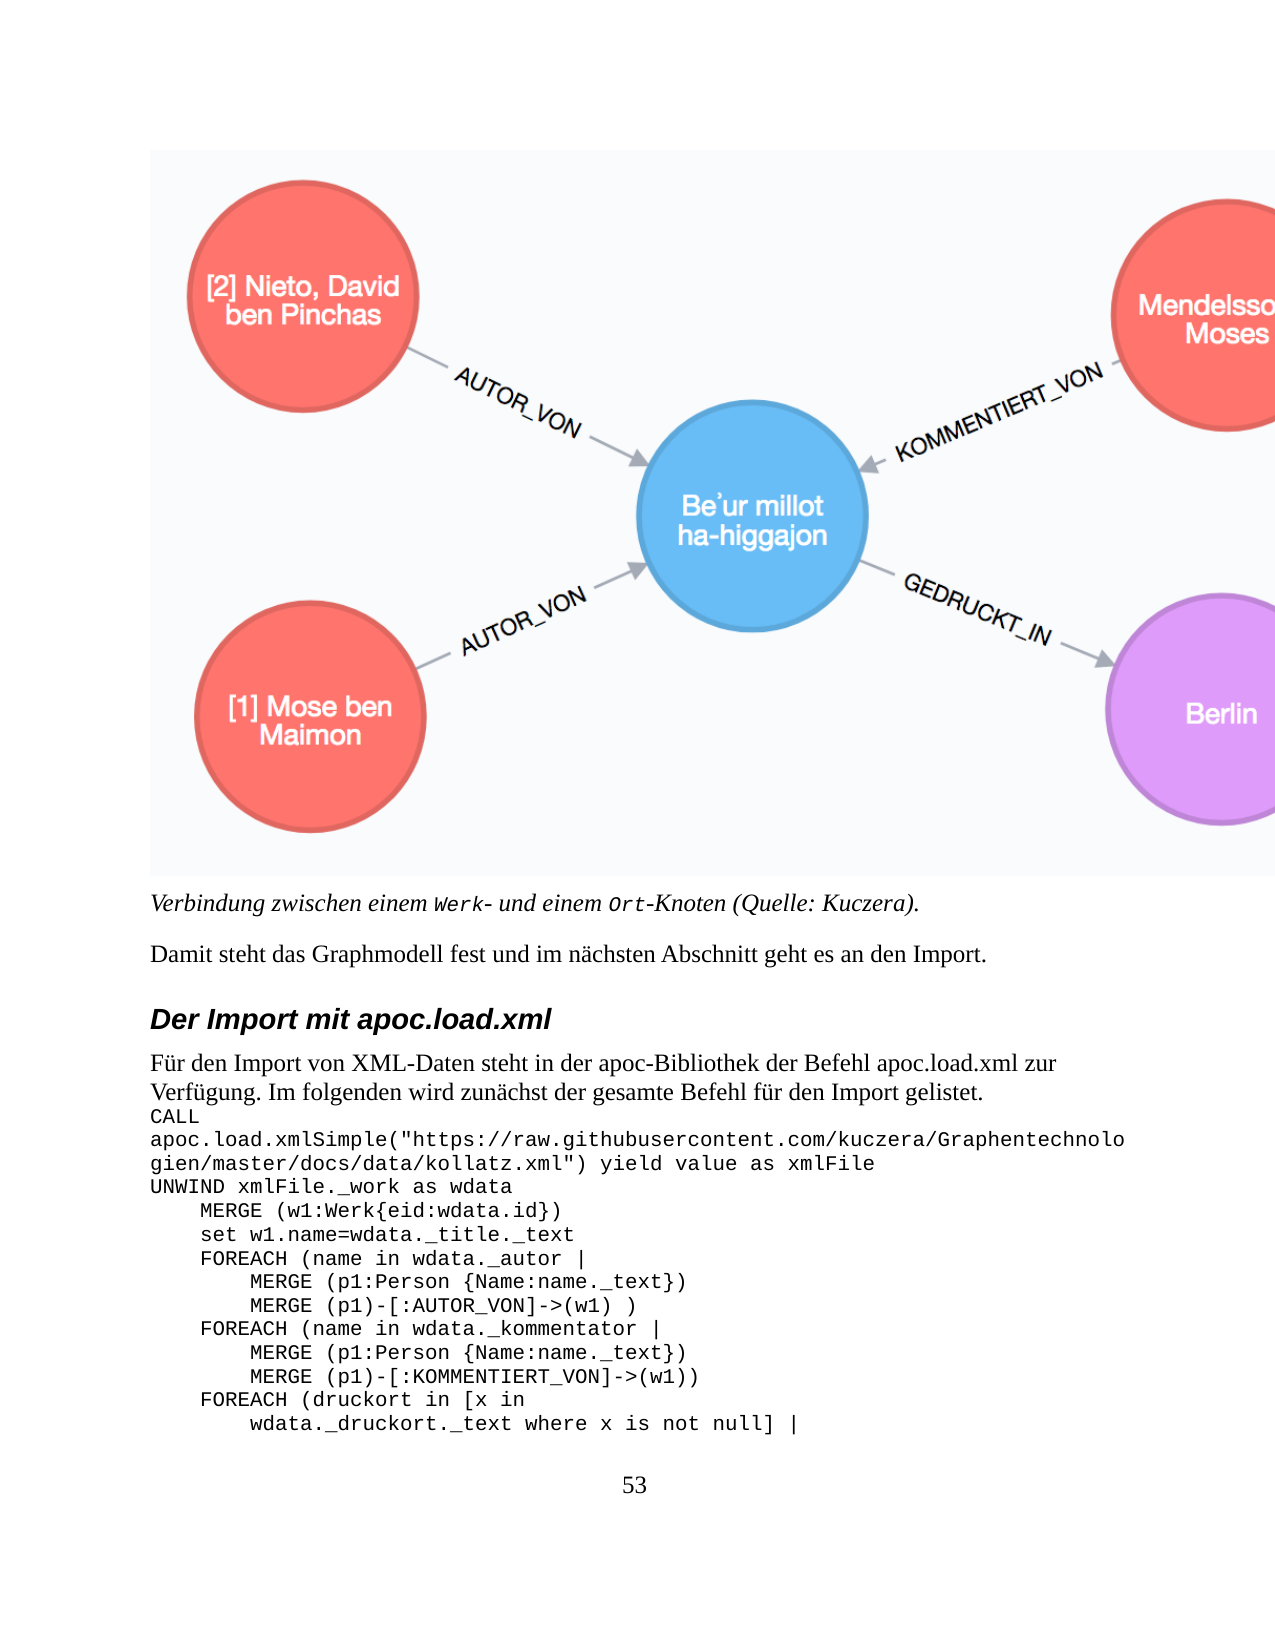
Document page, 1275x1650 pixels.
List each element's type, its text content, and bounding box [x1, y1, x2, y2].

text CALL apoc.load.xmlSimple("https://raw.githubusercontent.com/kuczera/Graphentechnologien/master/docs/data/kollatz.xml") yield value as xmlFile [150, 1106, 1125, 1177]
text set w1.name=wdata._title._text [150, 1224, 1125, 1247]
text Verbindung zwischen einem Werk- und einem Ort-Knoten (Quelle: Kuczera). [150, 888, 1125, 918]
text MERGE (w1:Werk{eid:wdata.id}) [150, 1200, 1125, 1224]
text FOREACH (name in wdata._autor | [150, 1247, 1125, 1271]
text MERGE (p1:Person {Name:name._text}) [150, 1342, 1125, 1366]
text MERGE (p1)-[:KOMMENTIERT_VON]->(w1)) [150, 1366, 1125, 1389]
text UNWIND xmlFile._work as wdata [150, 1177, 1125, 1200]
text wdata._druckort._text where x is not null] | [150, 1413, 1125, 1437]
picture [150, 150, 1275, 876]
subtitle Der Import mit apoc.load.xml [150, 1002, 1125, 1036]
text Für den Import von XML-Daten steht in der apoc-Bibliothek der Befehl apoc.load.xml zur Verfügung. Im folgenden wird zunächst der gesamte Befehl für den Import gelistet. [150, 1048, 1125, 1106]
text FOREACH (druckort in [x in [150, 1389, 1125, 1413]
text Damit steht das Graphmodell fest und im nächsten Abschnitt geht es an den Import. [150, 939, 1125, 968]
text MERGE (p1)-[:AUTOR_VON]->(w1) ) [150, 1295, 1125, 1318]
text FOREACH (name in wdata._kommentator | [150, 1318, 1125, 1342]
text MERGE (p1:Person {Name:name._text}) [150, 1271, 1125, 1295]
